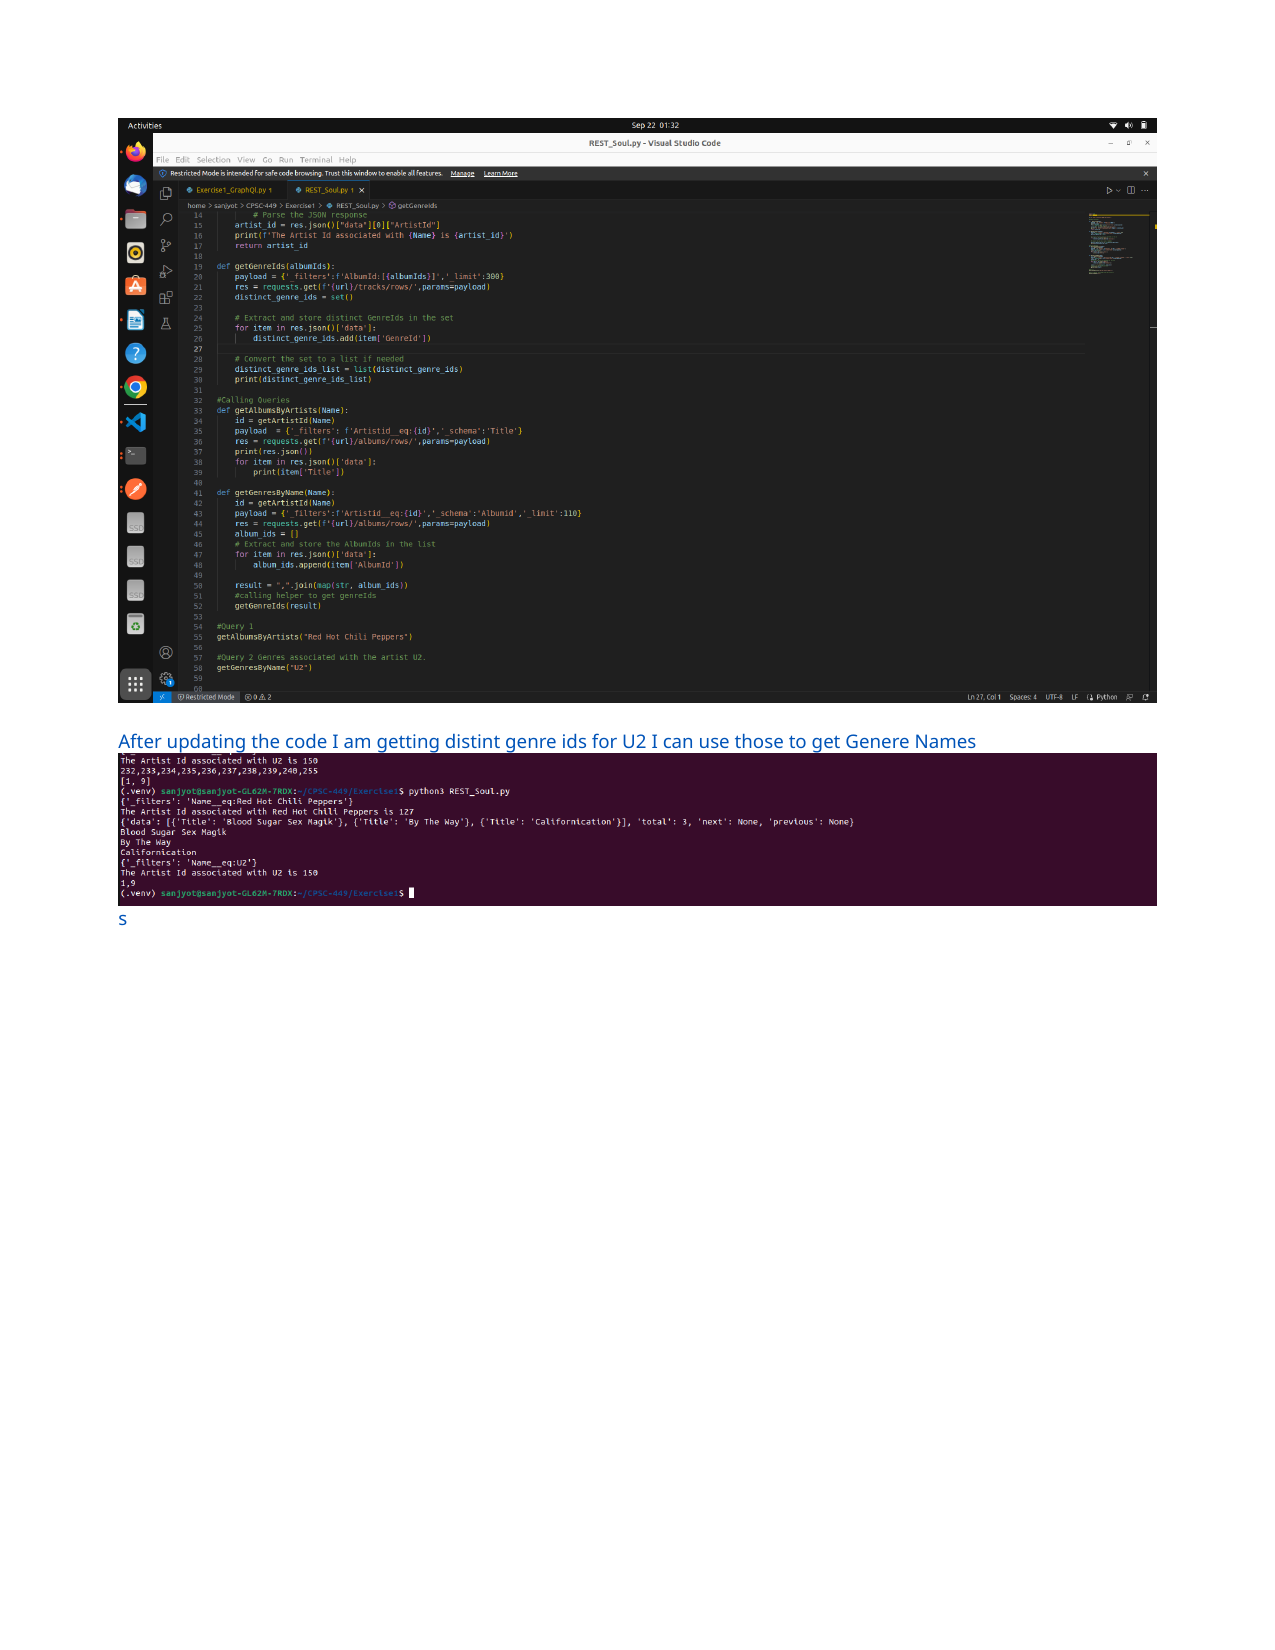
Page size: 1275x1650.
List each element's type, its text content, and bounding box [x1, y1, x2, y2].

text After updating the code I am getting distint genre ids for U2 I can use those to get Genere Names [118, 703, 1157, 753]
picture [118, 118, 1157, 703]
picture [118, 753, 1157, 906]
text s [118, 906, 1157, 931]
